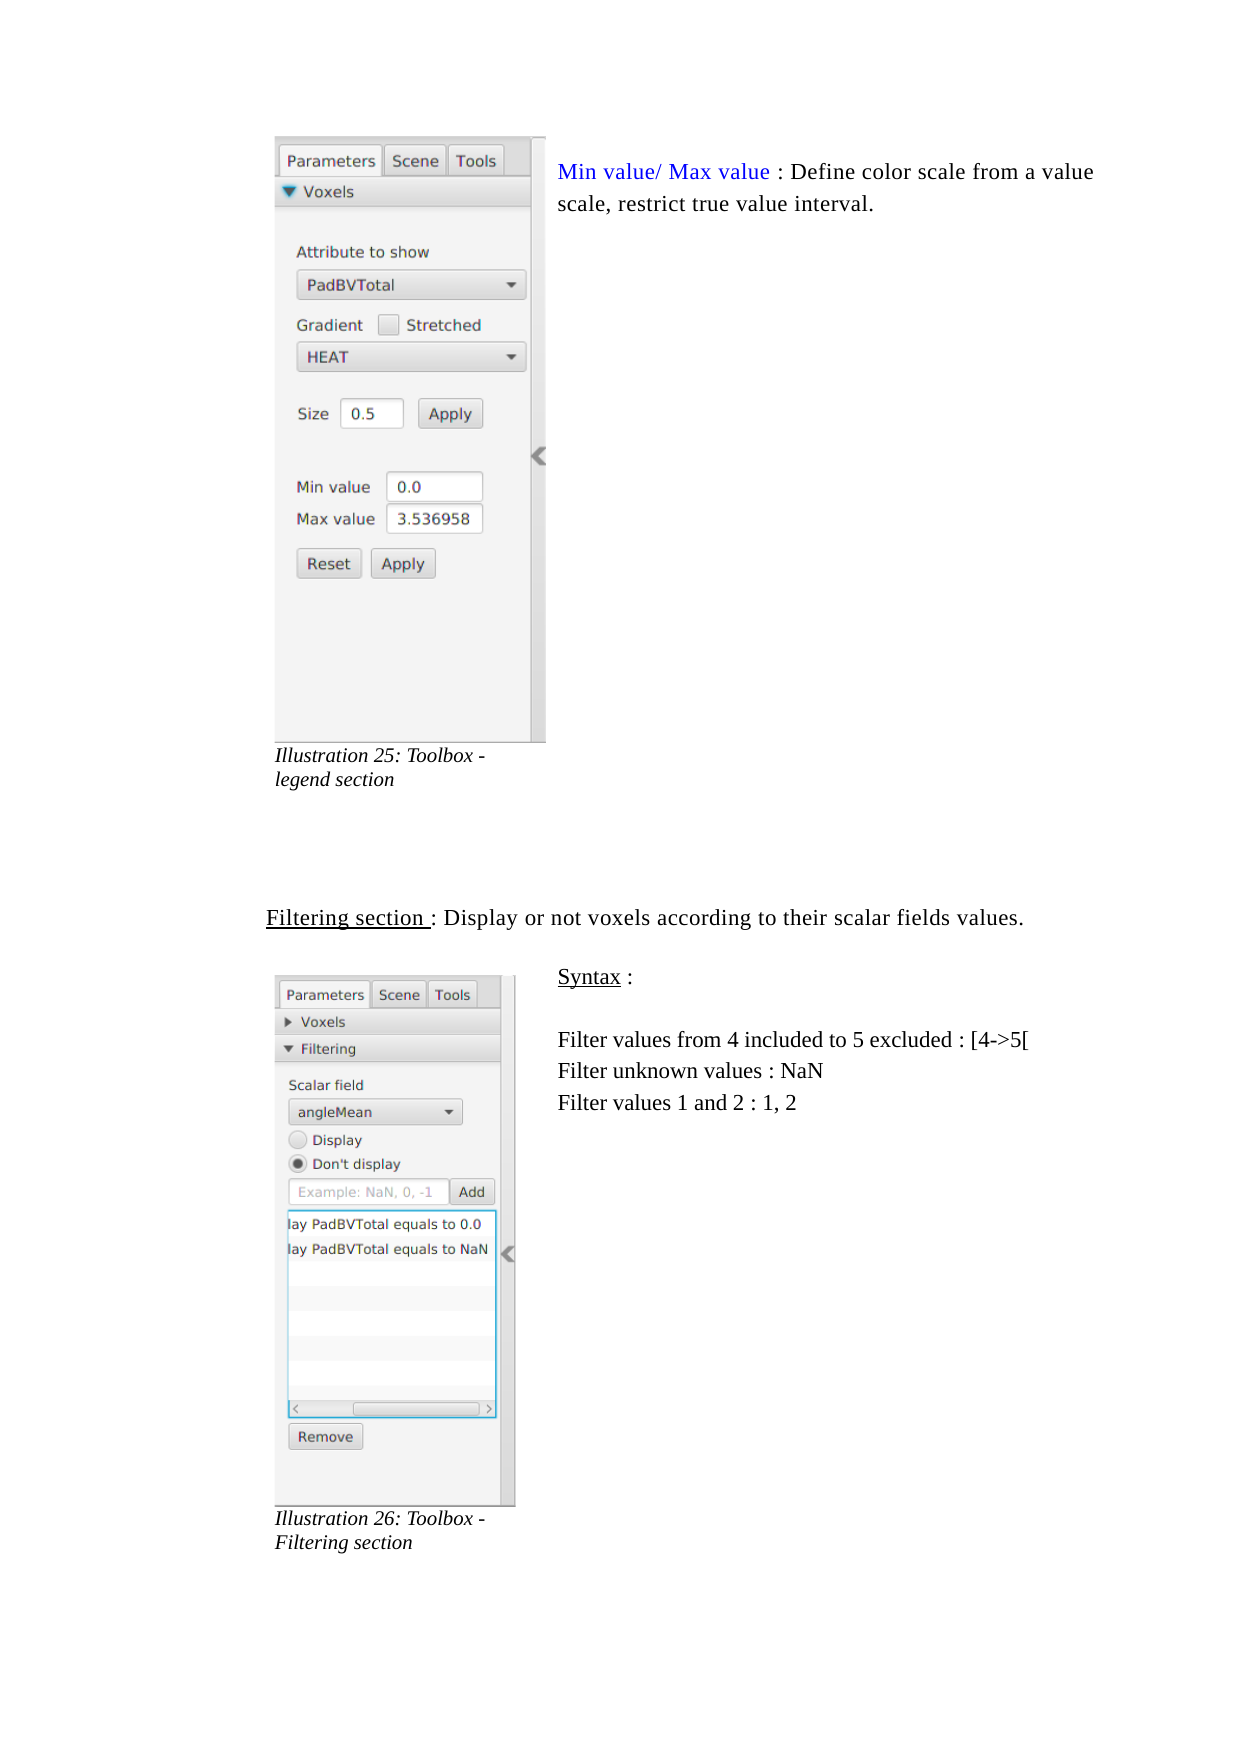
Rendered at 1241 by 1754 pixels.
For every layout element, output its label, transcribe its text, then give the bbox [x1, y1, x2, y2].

text Filtering section : Display or not voxels according to their scalar fields values. [266, 904, 1122, 931]
table_header Syntax : Filter values from 4 included to 5 excluded : [4->5[ Filter unknown values : NaN Filter values 1 and 2 : 1, 2 [552, 957, 1123, 1560]
table_header Min value/ Max value : Define color scale from a value scale, restrict true value interval. [552, 118, 1123, 823]
picture [274, 136, 546, 743]
table_header [269, 957, 552, 1560]
table_header [269, 118, 552, 823]
picture [274, 975, 516, 1507]
